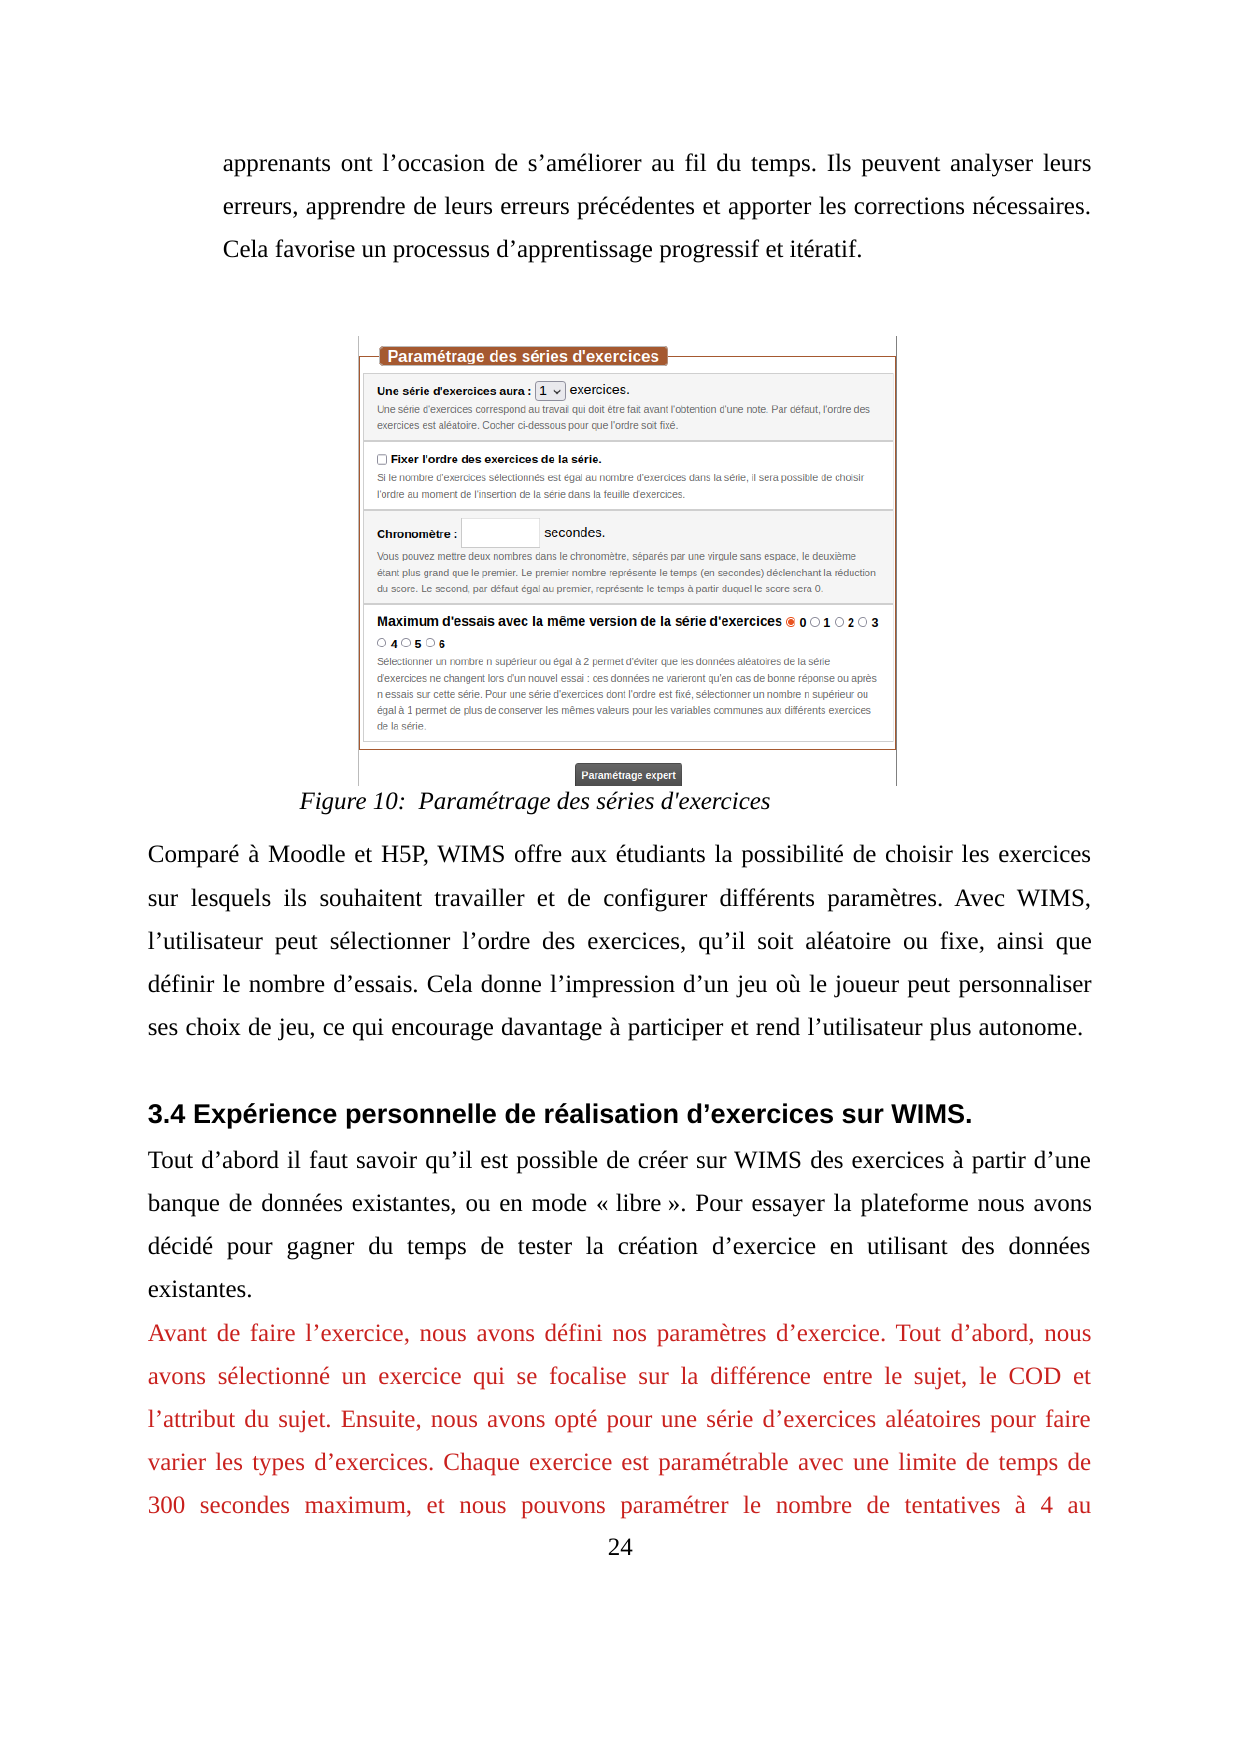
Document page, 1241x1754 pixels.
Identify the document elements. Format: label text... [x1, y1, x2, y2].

text Avant de faire l’exercice, nous avons défini nos paramètres d’exercice. Tout d’abord, nous avons sélectionné un exercice qui se focalise sur la différence entre le sujet, le COD et l’attribut du sujet. Ensuite, nous avons opté pour une série d’exercices aléatoires pour faire varier les types d’exercices. Chaque exercice est paramétrable avec une limite de temps de 300 secondes maximum, et nous pouvons paramétrer le nombre de tentatives à 4 au [148, 1318, 1092, 1519]
list apprenants ont l’occasion de s’améliorer au fil du temps. Ils peuvent analyser leurs erreurs, apprendre de leurs erreurs précédentes et apporter les corrections nécessaires. Cela favorise un processus d’apprentissage progressif et itératif. [185, 148, 1092, 263]
text Figure 10: Paramétrage des séries d'exercices [299, 336, 950, 815]
subtitle 3.4 Expérience personnelle de réalisation d’exercices sur WIMS. [148, 1098, 1092, 1129]
text Comparé à Moodle et H5P, WIMS offre aux étudiants la possibilité de choisir les exercices sur lesquels ils souhaitent travailler et de configurer différents paramètres. Avec WIMS, l’utilisateur peut sélectionner l’ordre des exercices, qu’il soit aléatoire ou fixe, ainsi que définir le nombre d’essais. Cela donne l’impression d’un jeu où le joueur peut personnaliser ses choix de jeu, ce qui encourage davantage à participer et rend l’utilisateur plus autonome. [148, 839, 1092, 1084]
text Tout d’abord il faut savoir qu’il est possible de créer sur WIMS des exercices à partir d’une banque de données existantes, ou en mode « libre ». Pour essayer la plateforme nous avons décidé pour gagner du temps de tester la création d’exercice en utilisant des données existantes. [148, 1145, 1092, 1303]
picture [341, 336, 908, 786]
